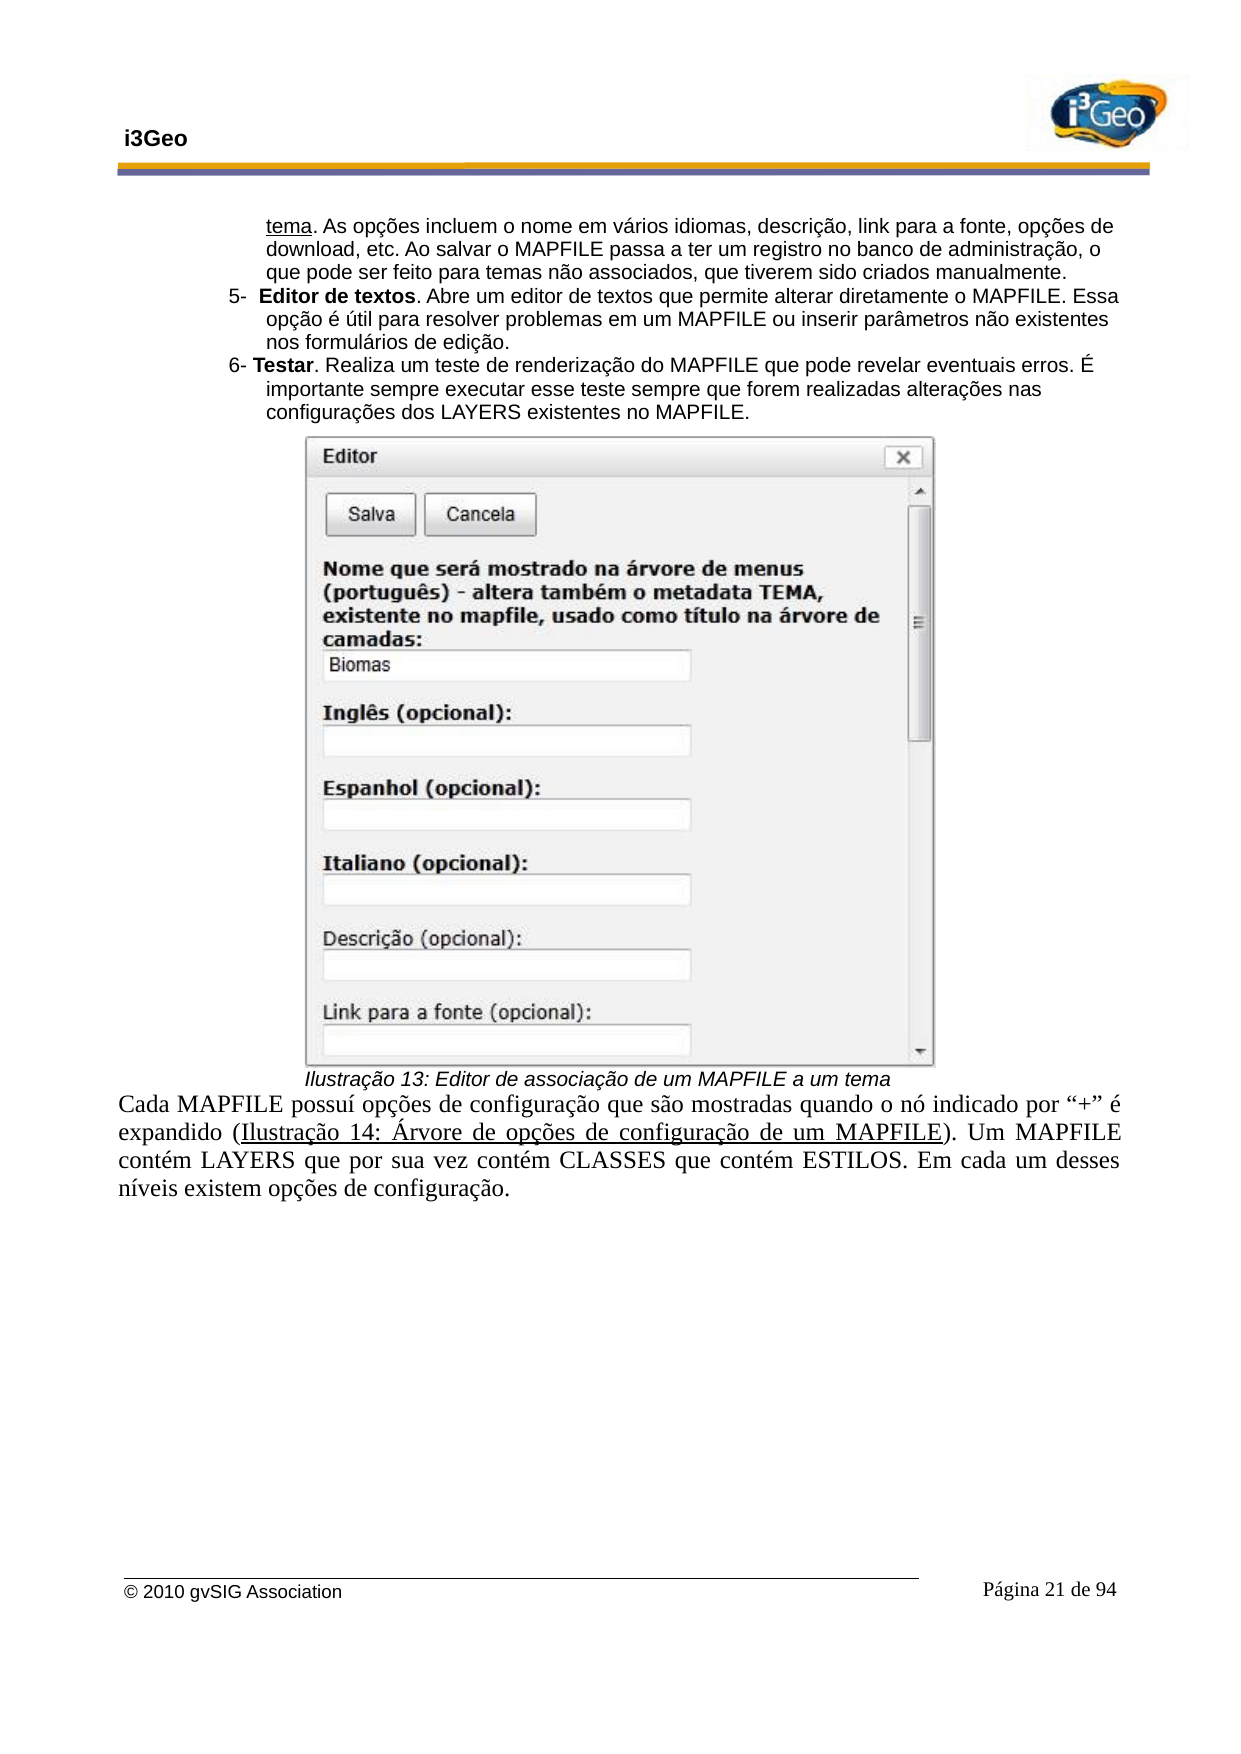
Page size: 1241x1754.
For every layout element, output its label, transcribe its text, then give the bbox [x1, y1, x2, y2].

text Ilustração 13: Editor de associação de um MAPFILE a um tema [304, 1068, 936, 1091]
text Cada MAPFILE possuí opções de configuração que são mostradas quando o nó indicado por “+” é expandido (Ilustração 14: Árvore de opções de configuração de um MAPFILE). Um MAPFILE contém LAYERS que por sua vez contém CLASSES que contém ESTILOS. Em cada um desses níveis existem opções de configuração. [118, 881, 1122, 1201]
picture [1025, 74, 1191, 151]
picture [304, 436, 936, 1068]
list tema. As opções incluem o nome em vários idiomas, descrição, link para a fonte, opções de download, etc. Ao salvar o MAPFILE passa a ter um registro no banco de administração, o que pode ser feito para temas não associados, que tiverem sido criados manualmente. [228, 214, 1122, 284]
list 6- Testar. Realiza um teste de renderização do MAPFILE que pode revelar eventuais erros. É importante sempre executar esse teste sempre que forem realizadas alterações nas configurações dos LAYERS existentes no MAPFILE. [228, 354, 1122, 423]
list 5- Editor de textos. Abre um editor de textos que permite alterar diretamente o MAPFILE. Essa opção é útil para resolver problemas em um MAPFILE ou inserir parâmetros não existentes nos formulários de edição. [228, 284, 1122, 354]
